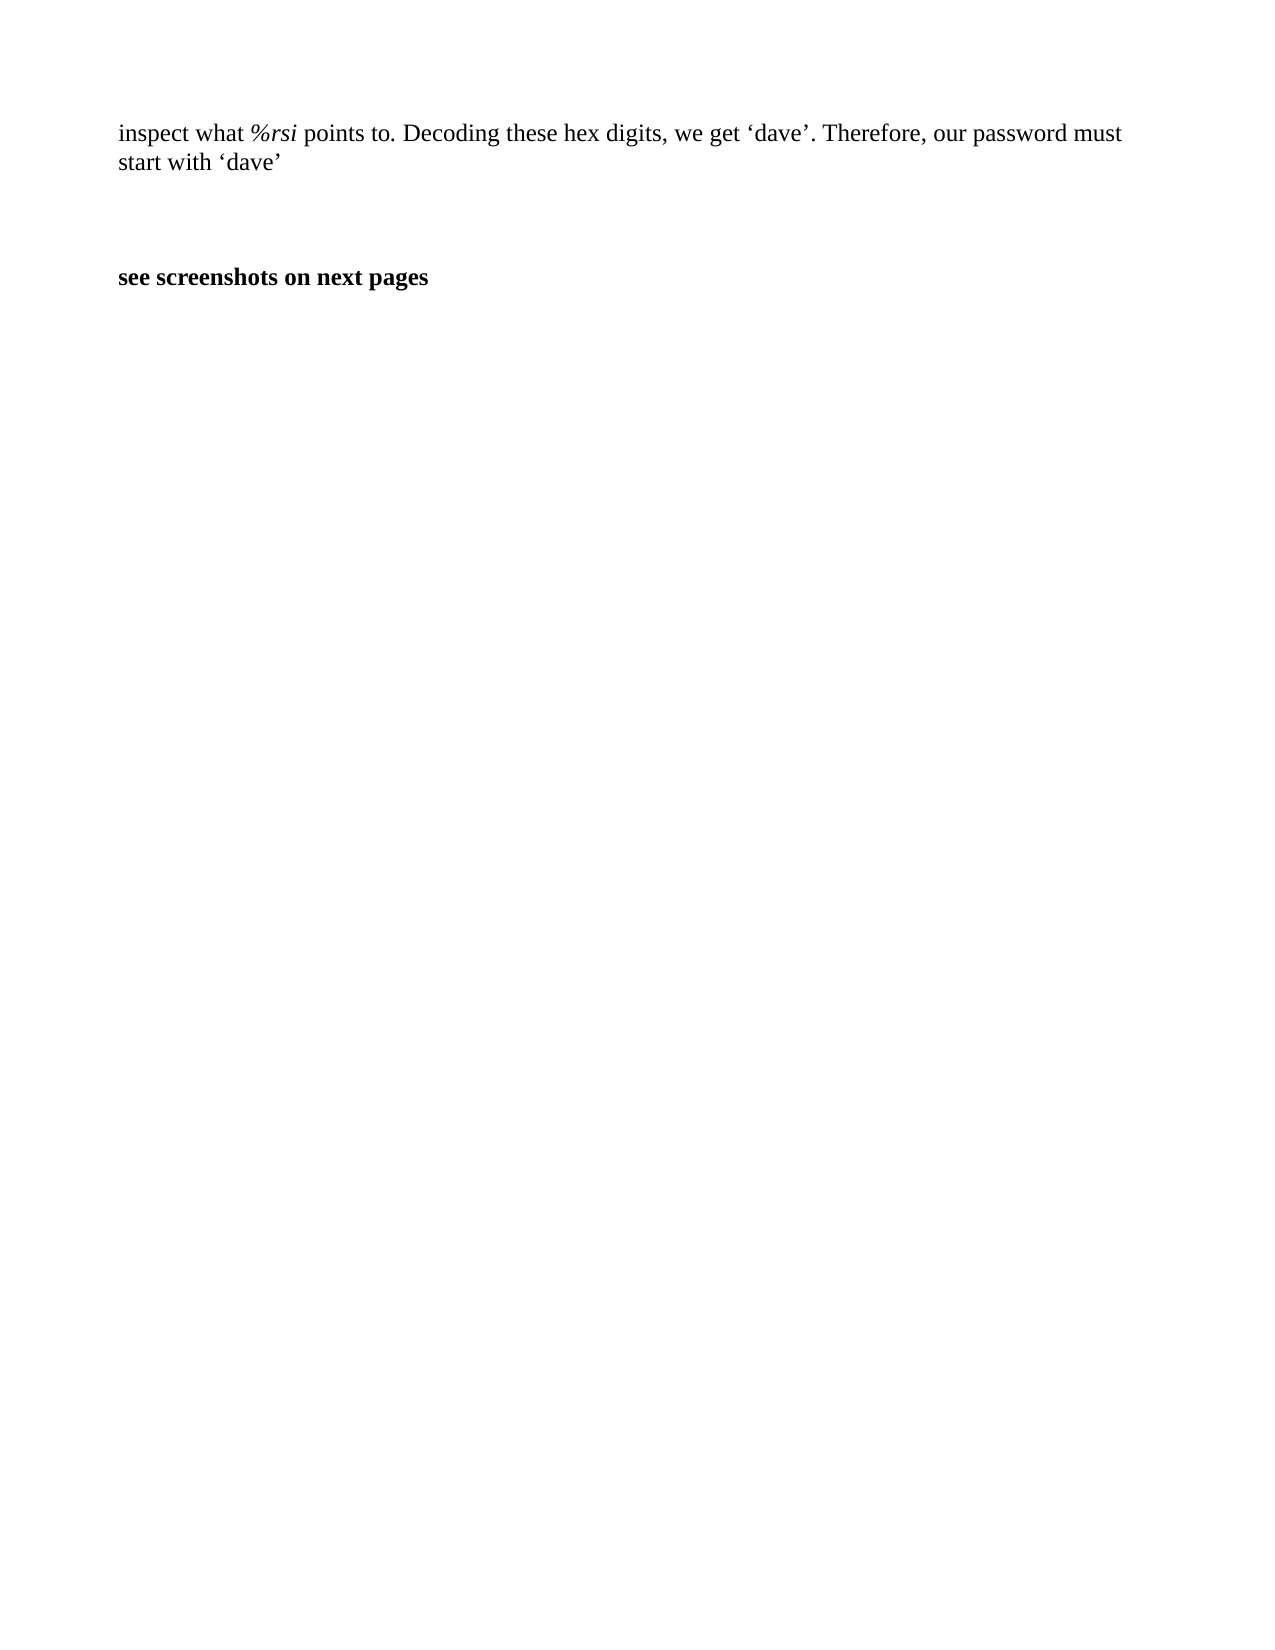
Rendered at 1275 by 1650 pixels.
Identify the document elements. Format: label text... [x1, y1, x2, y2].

text see screenshots on next pages [118, 262, 1157, 291]
text inspect what %rsi points to. Decoding these hex digits, we get ‘dave’. Therefore, our password must start with ‘dave’ [118, 118, 1157, 176]
